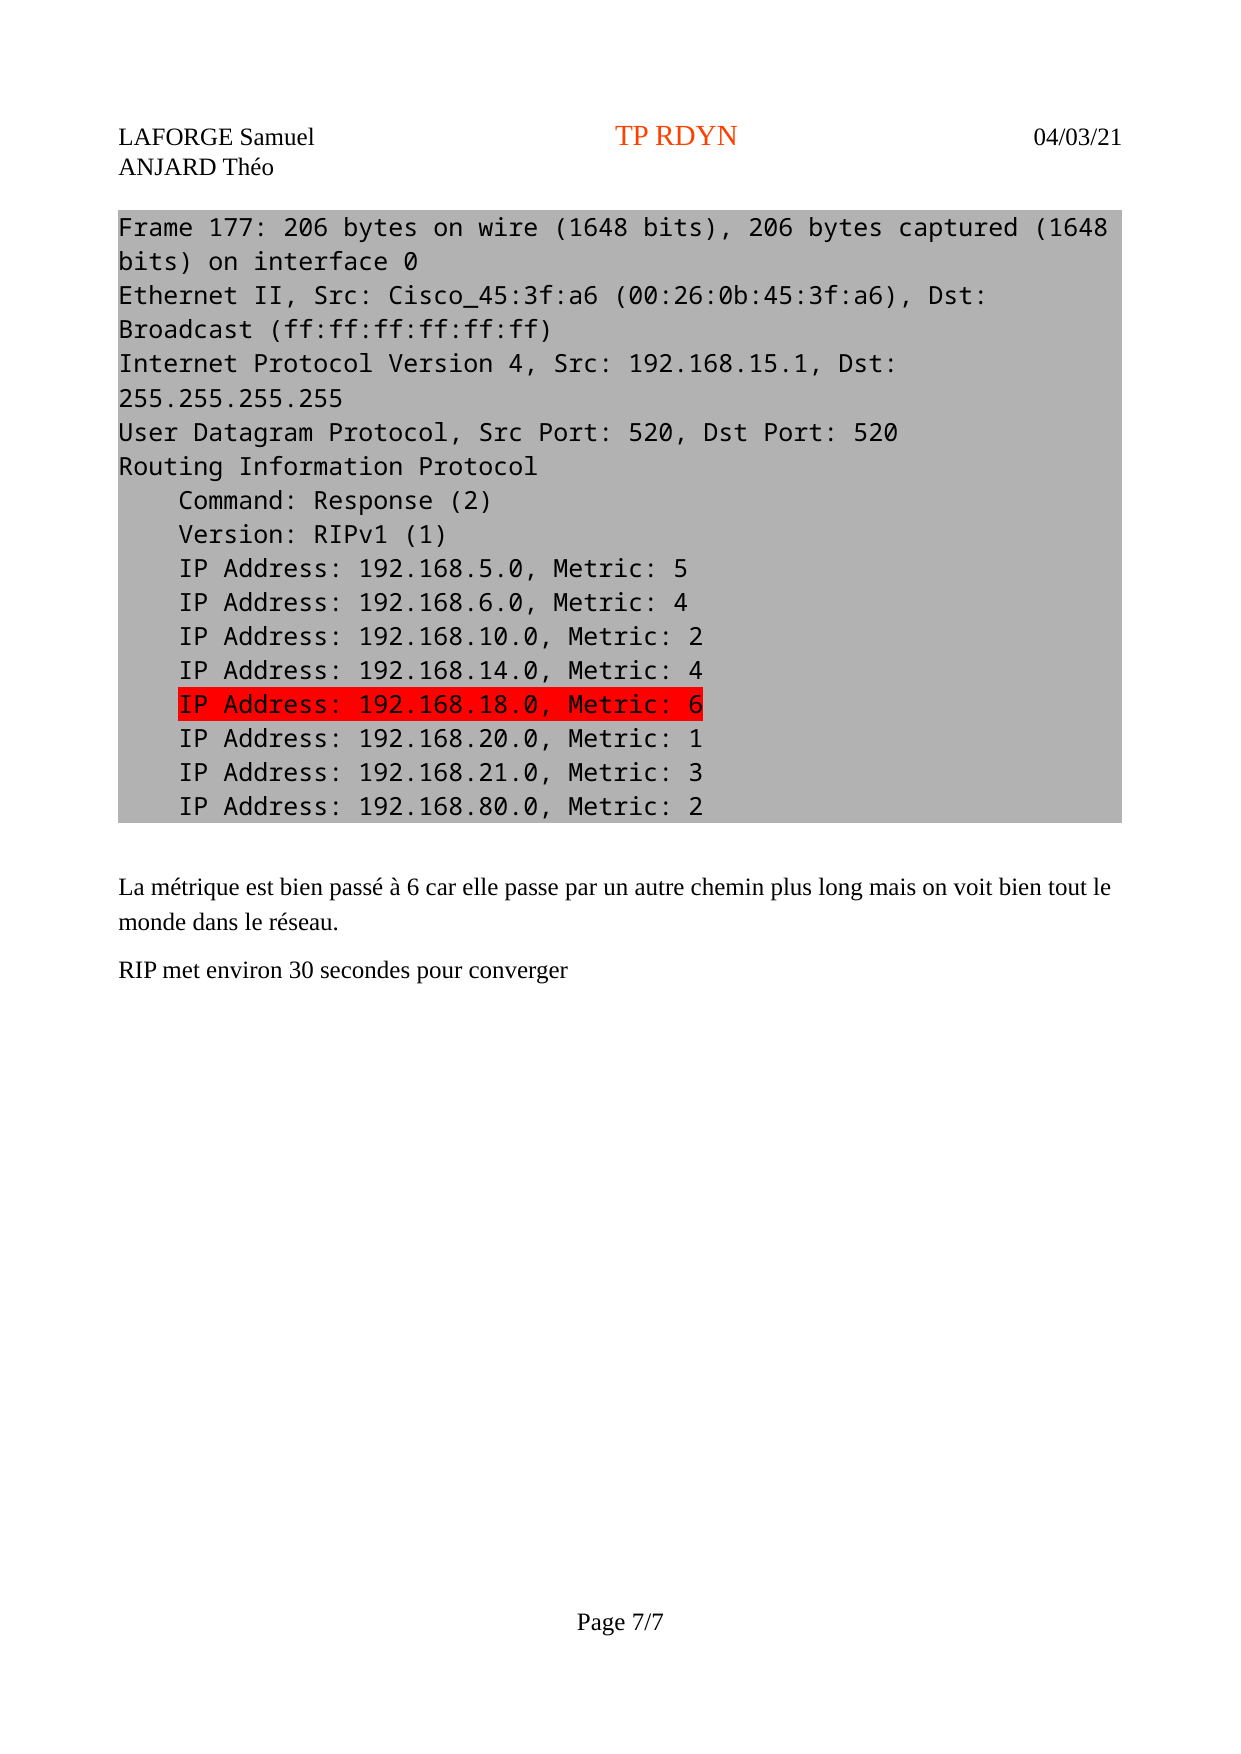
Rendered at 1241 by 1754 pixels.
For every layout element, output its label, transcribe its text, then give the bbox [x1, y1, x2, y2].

text La métrique est bien passé à 6 car elle passe par un autre chemin plus long mais on voit bien tout le monde dans le réseau. [118, 872, 1122, 935]
text Internet Protocol Version 4, Src: 192.168.15.1, Dst: 255.255.255.255 [118, 346, 1122, 414]
text IP Address: 192.168.20.0, Metric: 1 [118, 721, 1122, 755]
text IP Address: 192.168.80.0, Metric: 2 [118, 789, 1122, 823]
text IP Address: 192.168.6.0, Metric: 4 [118, 584, 1122, 619]
text RIP met environ 30 secondes pour converger [118, 956, 1122, 984]
text Version: RIPv1 (1) [118, 516, 1122, 551]
text IP Address: 192.168.10.0, Metric: 2 [118, 619, 1122, 653]
text Routing Information Protocol [118, 448, 1122, 482]
text Frame 177: 206 bytes on wire (1648 bits), 206 bytes captured (1648 bits) on interface 0 [118, 210, 1122, 278]
text IP Address: 192.168.14.0, Metric: 4 [118, 653, 1122, 687]
text User Datagram Protocol, Src Port: 520, Dst Port: 520 [118, 414, 1122, 448]
text IP Address: 192.168.18.0, Metric: 6 [118, 687, 1122, 721]
text IP Address: 192.168.5.0, Metric: 5 [118, 551, 1122, 584]
text Command: Response (2) [118, 482, 1122, 516]
text Ethernet II, Src: Cisco_45:3f:a6 (00:26:0b:45:3f:a6), Dst: Broadcast (ff:ff:ff:ff:ff:ff) [118, 278, 1122, 346]
text IP Address: 192.168.21.0, Metric: 3 [118, 755, 1122, 789]
